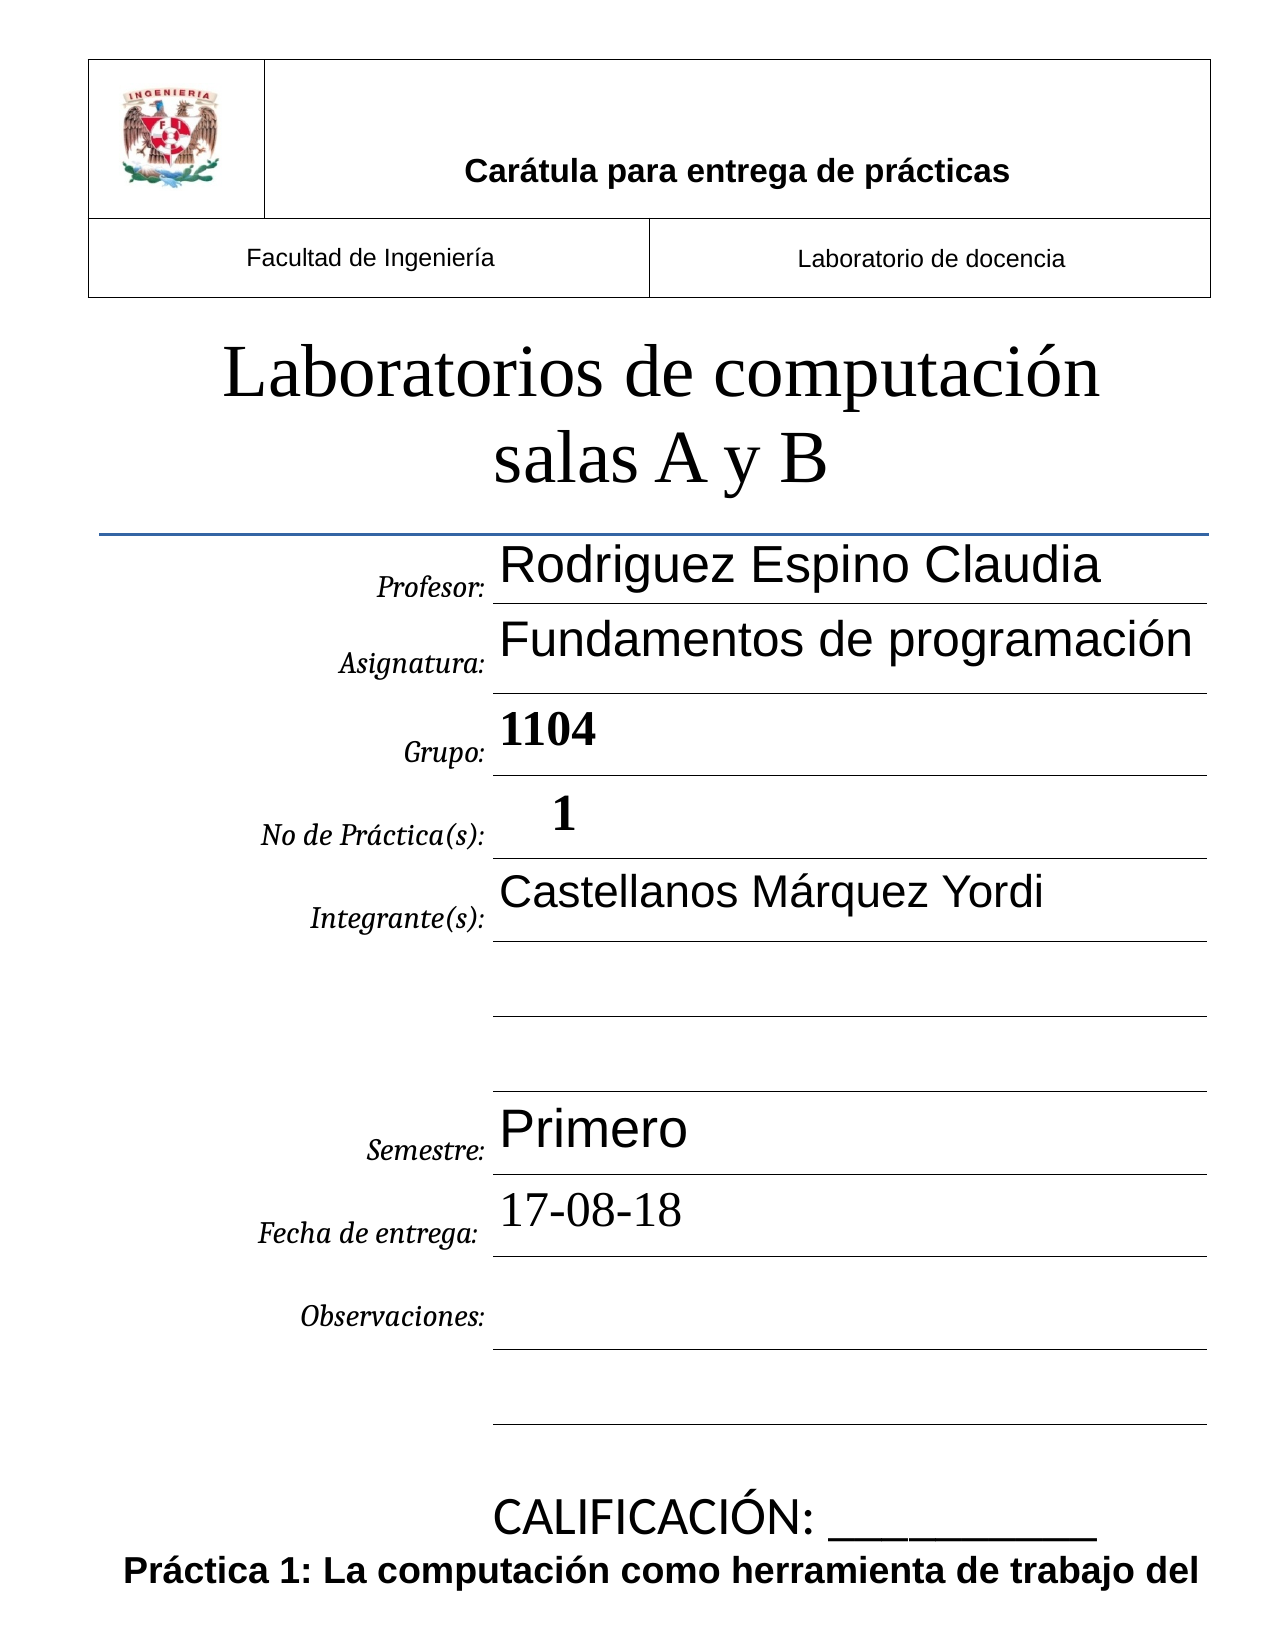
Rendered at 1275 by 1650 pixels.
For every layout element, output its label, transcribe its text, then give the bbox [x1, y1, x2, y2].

table_cell [118, 1349, 493, 1424]
table_header Carátula para entrega de prácticas [265, 60, 1210, 217]
table_header [493, 528, 1207, 533]
table_header [89, 60, 264, 217]
table_cell Laboratorio de docencia [650, 219, 1210, 297]
table_cell Fecha de entrega: [118, 1174, 493, 1256]
table_cell Fundamentos de programación [493, 604, 1207, 692]
table_cell [493, 1017, 1207, 1091]
text salas A y B [118, 413, 1205, 499]
table_cell Observaciones: [118, 1256, 493, 1349]
table_cell [493, 1350, 1207, 1424]
table_cell Integrante(s): [118, 858, 493, 941]
table_cell Semestre: [118, 1091, 493, 1174]
table_cell Asignatura: [118, 603, 493, 692]
text Práctica 1: La computación como herramienta de trabajo del [118, 1548, 1205, 1591]
table_cell No de Práctica(s): Primer [118, 775, 493, 858]
table_cell Facultad de Ingeniería [89, 219, 649, 297]
text Laboratorios de computación [118, 326, 1205, 413]
table_cell [493, 942, 1207, 1016]
table_cell [118, 1016, 493, 1091]
table_cell Primero [493, 1092, 1207, 1174]
table_cell Castellanos Márquez Yordi [493, 859, 1207, 941]
table_cell 1104 [493, 694, 1207, 775]
table_cell [118, 941, 493, 1016]
table_cell 17-08-18 [493, 1175, 1207, 1256]
table_header Rodriguez Espino Claudia [493, 536, 1207, 603]
table_header Profesor: [118, 536, 493, 603]
table_cell Grupo: [118, 693, 493, 775]
table_cell [493, 1257, 1207, 1349]
table_header [118, 528, 493, 533]
text CALIFICACIÓN: __________ [118, 1482, 1205, 1548]
table_cell 1 [493, 776, 1207, 858]
